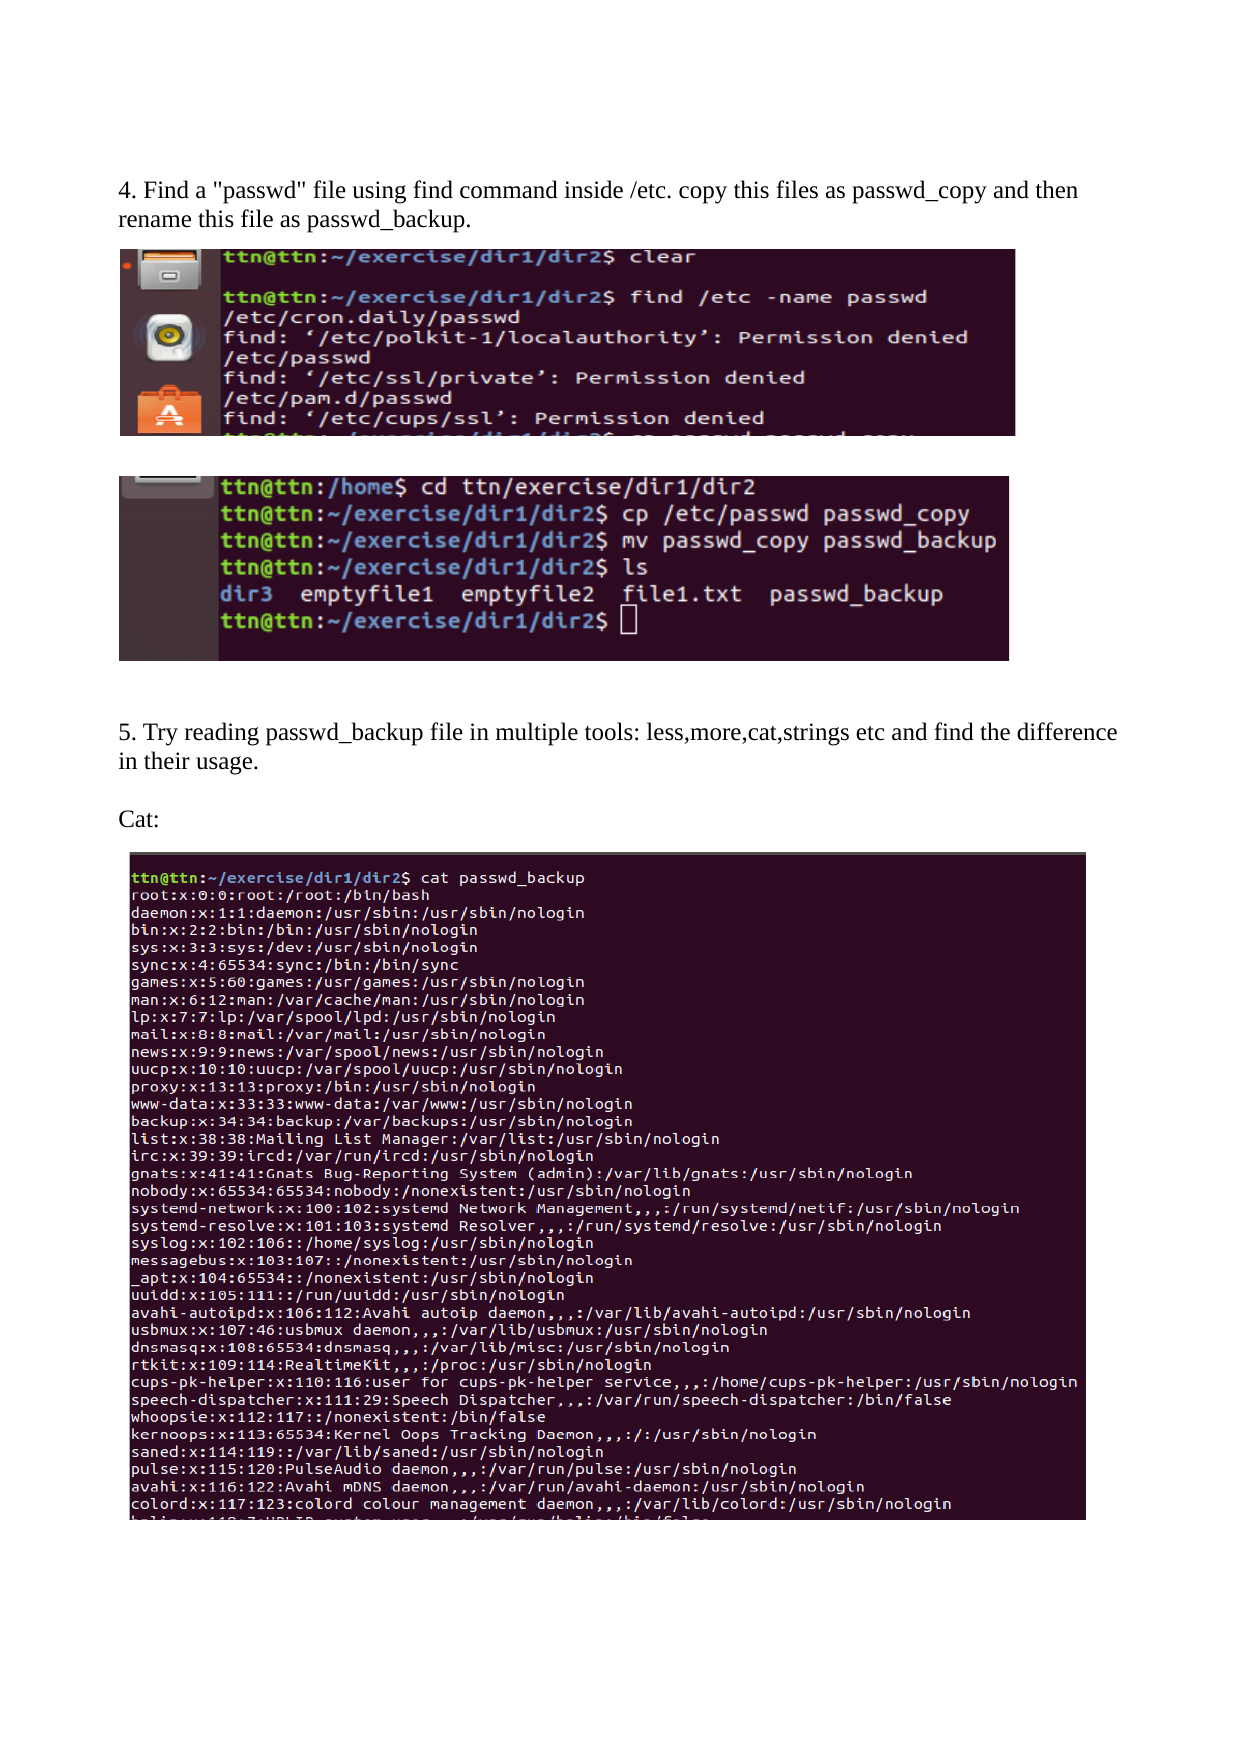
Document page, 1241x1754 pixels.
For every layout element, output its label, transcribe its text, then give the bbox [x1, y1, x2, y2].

picture [129, 852, 1086, 1520]
text 4. Find a "passwd" file using find command inside /etc. copy this files as passwd_copy and then [118, 176, 1122, 204]
text rename this file as passwd_backup. [118, 204, 1122, 233]
text Cat: [118, 804, 1122, 832]
text 5. Try reading passwd_backup file in multiple tools: less,more,cat,strings etc and find the difference [118, 717, 1122, 746]
text in their usage. [118, 746, 1122, 775]
